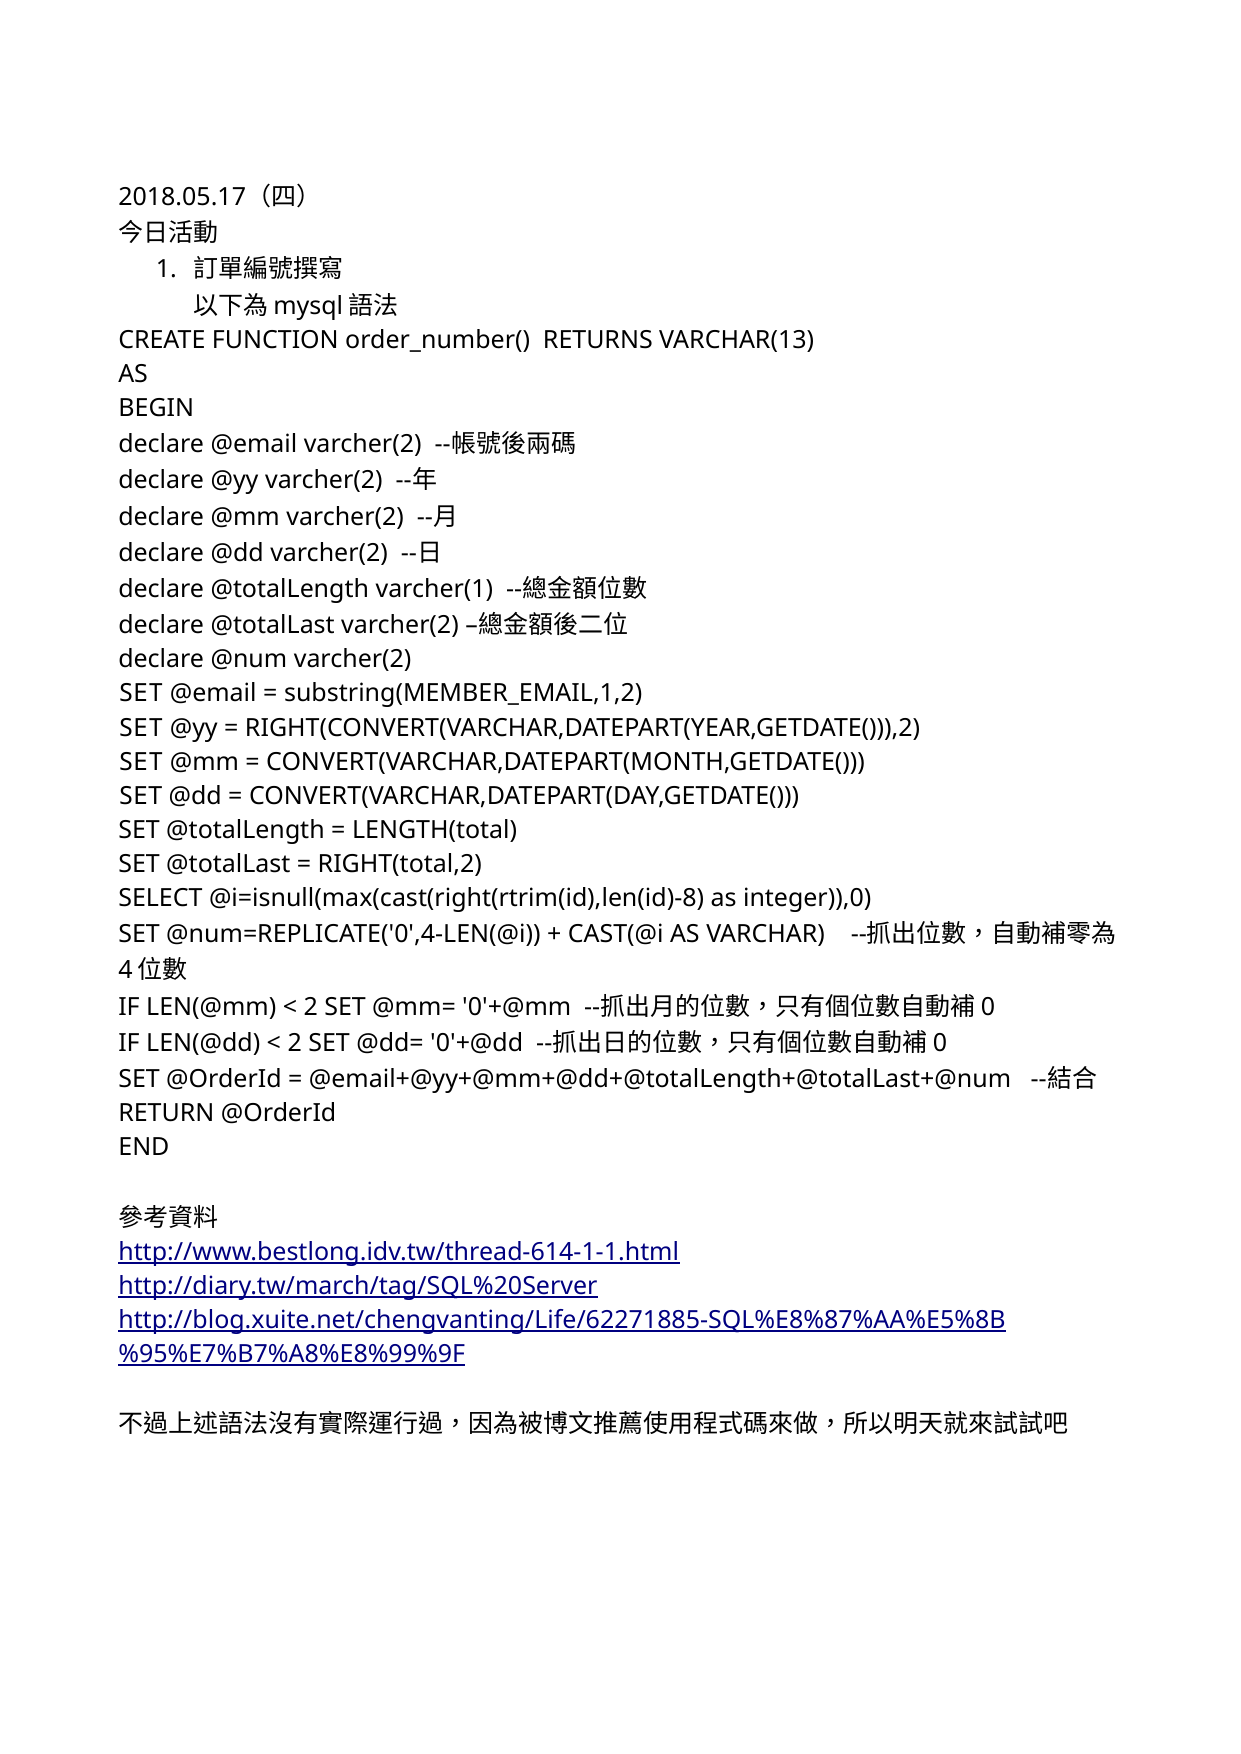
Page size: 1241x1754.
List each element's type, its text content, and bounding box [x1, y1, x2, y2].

text 不過上述語法沒有實際運行過，因為被博文推薦使用程式碼來做，所以明天就來試試吧 [118, 1403, 1122, 1440]
text SET @num=REPLICATE('0',4-LEN(@i)) + CAST(@i AS VARCHAR) --抓出位數，自動補零為4位數 [118, 913, 1122, 986]
text declare @email varcher(2) --帳號後兩碼 [118, 423, 1122, 460]
text http://diary.tw/march/tag/SQL%20Server [118, 1267, 1122, 1301]
text AS [118, 355, 1122, 389]
text SELECT @i=isnull(max(cast(right(rtrim(id),len(id)-8) as integer)),0) [118, 879, 1122, 913]
text http://www.bestlong.idv.tw/thread-614-1-1.html [118, 1233, 1122, 1267]
text declare @yy varcher(2) --年 [118, 460, 1122, 496]
text IF LEN(@mm) < 2 SET @mm= '0'+@mm --抓出月的位數，只有個位數自動補0 [118, 986, 1122, 1022]
text 參考資料 [118, 1197, 1122, 1233]
text declare @dd varcher(2) --日 [118, 532, 1122, 568]
text declare @num varcher(2) [118, 641, 1122, 675]
text 2018.05.17（四） [118, 176, 1122, 213]
list 以下為mysql語法 [156, 285, 1122, 321]
text SET @yy = RIGHT(CONVERT(VARCHAR,DATEPART(YEAR,GETDATE())),2) [118, 709, 1122, 743]
text SET @totalLength = LENGTH(total) [118, 811, 1122, 845]
text SET @mm = CONVERT(VARCHAR,DATEPART(MONTH,GETDATE())) [118, 743, 1122, 777]
text 今日活動 [118, 213, 1122, 249]
text declare @totalLast varcher(2) –總金額後二位 [118, 605, 1122, 641]
text SET @dd = CONVERT(VARCHAR,DATEPART(DAY,GETDATE())) [118, 777, 1122, 811]
text BEGIN [118, 389, 1122, 423]
text SET @totalLast = RIGHT(total,2) [118, 845, 1122, 879]
text declare @mm varcher(2) --月 [118, 496, 1122, 532]
text declare @totalLength varcher(1) --總金額位數 [118, 568, 1122, 605]
text SET @OrderId = @email+@yy+@mm+@dd+@totalLength+@totalLast+@num --結合 [118, 1058, 1122, 1095]
text http://blog.xuite.net/chengvanting/Life/62271885-SQL%E8%87%AA%E5%8B%95%E7%B7%A8%E8%99%9F [118, 1301, 1122, 1369]
text END [118, 1129, 1122, 1163]
text CREATE FUNCTION order_number() RETURNS VARCHAR(13) [118, 321, 1122, 355]
text RETURN @OrderId [118, 1095, 1122, 1129]
text IF LEN(@dd) < 2 SET @dd= '0'+@dd --抓出日的位數，只有個位數自動補0 [118, 1022, 1122, 1058]
text SET @email = substring(MEMBER_EMAIL,1,2) [118, 675, 1122, 709]
list 訂單編號撰寫 [156, 249, 1122, 285]
